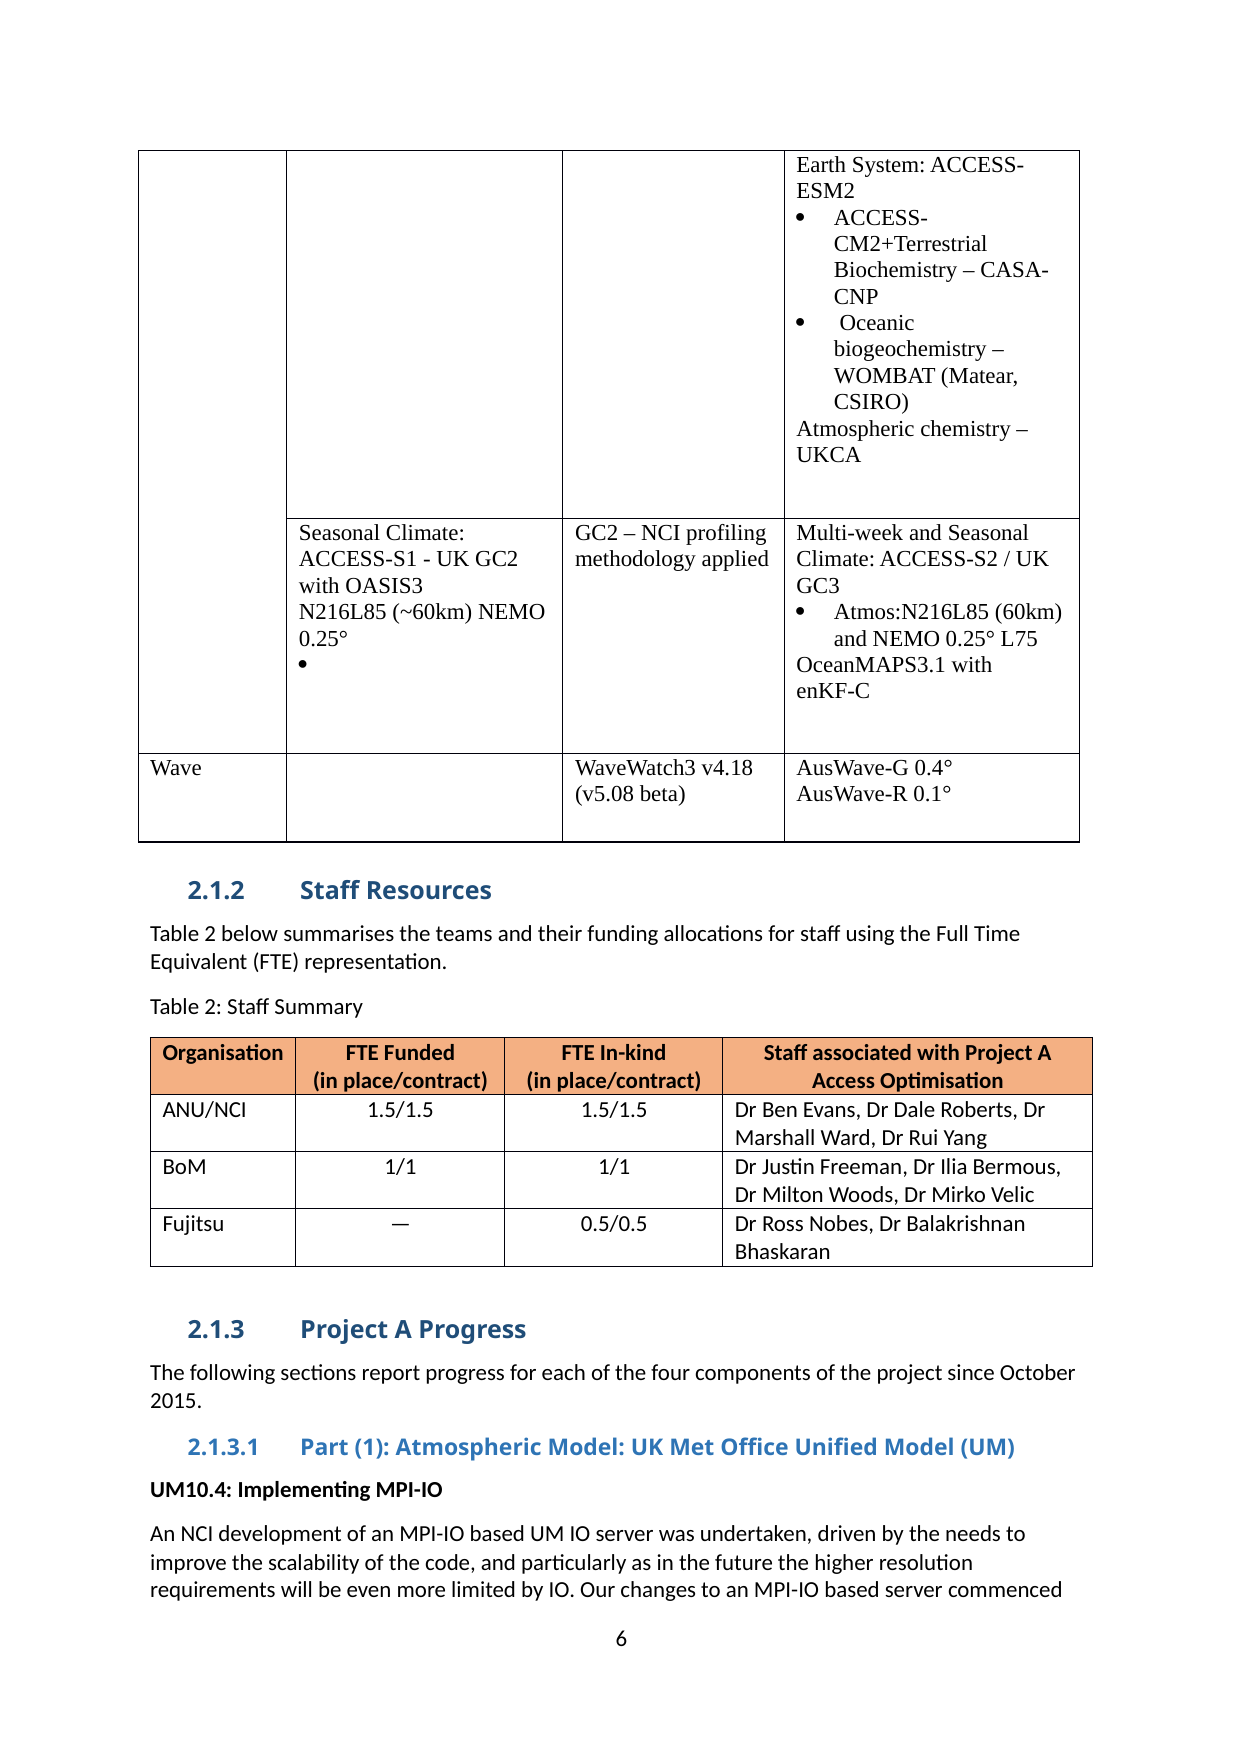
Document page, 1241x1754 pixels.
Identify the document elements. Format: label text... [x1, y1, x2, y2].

table_cell 1/1 [296, 1152, 504, 1208]
text The following sections report progress for each of the four components of the project since October 2015. [150, 1358, 1092, 1414]
table_cell 0.5/0.5 [505, 1209, 722, 1266]
table_cell — [296, 1209, 504, 1266]
table_cell [563, 151, 784, 518]
table_cell 1.5/1.5 [296, 1095, 504, 1151]
text Table 2 below summarises the teams and their funding allocations for staff using the Full Time Equivalent (FTE) representation. [150, 919, 1092, 976]
table_cell 1.5/1.5 [505, 1095, 722, 1151]
text An NCI development of an MPI-IO based UM IO server was undertaken, driven by the needs to improve the scalability of the code, and particularly as in the future the higher resolution requirements will be even more limited by IO. Our changes to an MPI-IO based server commenced [150, 1519, 1092, 1604]
text Table 2: Staff Summary [150, 992, 1092, 1020]
table_header FTE Funded (in place/contract) [296, 1038, 504, 1094]
table_cell WaveWatch3 v4.18 (v5.08 beta) [563, 754, 784, 841]
table_cell ANU/NCI [151, 1095, 295, 1151]
table_cell Earth System: ACCESS-ESM2 ACCESS-CM2+Terrestrial Biochemistry – CASA-CNP Oceanic biogeochemistry – WOMBAT (Matear, CSIRO) Atmospheric chemistry – UKCA [785, 151, 1079, 518]
table_cell Fujitsu [151, 1209, 295, 1266]
table_cell BoM [151, 1152, 295, 1208]
table_cell Wave [139, 754, 286, 841]
table_cell Dr Justin Freeman, Dr Ilia Bermous, Dr Milton Woods, Dr Mirko Velic [723, 1152, 1092, 1208]
table_cell Seasonal Climate: ACCESS-S1 - UK GC2 with OASIS3 N216L85 (~60km) NEMO 0.25° [287, 519, 562, 753]
table_cell [287, 754, 562, 841]
table_cell GC2 – NCI profiling methodology applied [563, 519, 784, 753]
subtitle Staff Resources [187, 873, 1092, 907]
table_cell [139, 151, 286, 753]
table_cell [287, 151, 562, 518]
text UM10.4: Implementing MPI-IO [150, 1475, 1092, 1503]
table_header FTE In-kind (in place/contract) [505, 1038, 722, 1094]
table_cell 1/1 [505, 1152, 722, 1208]
table_header Organisation [151, 1038, 295, 1094]
table_header Staff associated with Project A Access Optimisation [723, 1038, 1092, 1094]
table_cell Multi-week and Seasonal Climate: ACCESS-S2 / UK GC3 Atmos:N216L85 (60km) and NEMO 0.25° L75 OceanMAPS3.1 with enKF-C [785, 519, 1079, 753]
table_cell Dr Ross Nobes, Dr Balakrishnan Bhaskaran [723, 1209, 1092, 1266]
table_cell Dr Ben Evans, Dr Dale Roberts, Dr Marshall Ward, Dr Rui Yang [723, 1095, 1092, 1151]
subtitle Project A Progress [187, 1312, 1092, 1346]
subtitle Part (1): Atmospheric Model: UK Met Office Unified Model (UM) [187, 1431, 1092, 1462]
table_cell AusWave-G 0.4° AusWave-R 0.1° [785, 754, 1079, 841]
